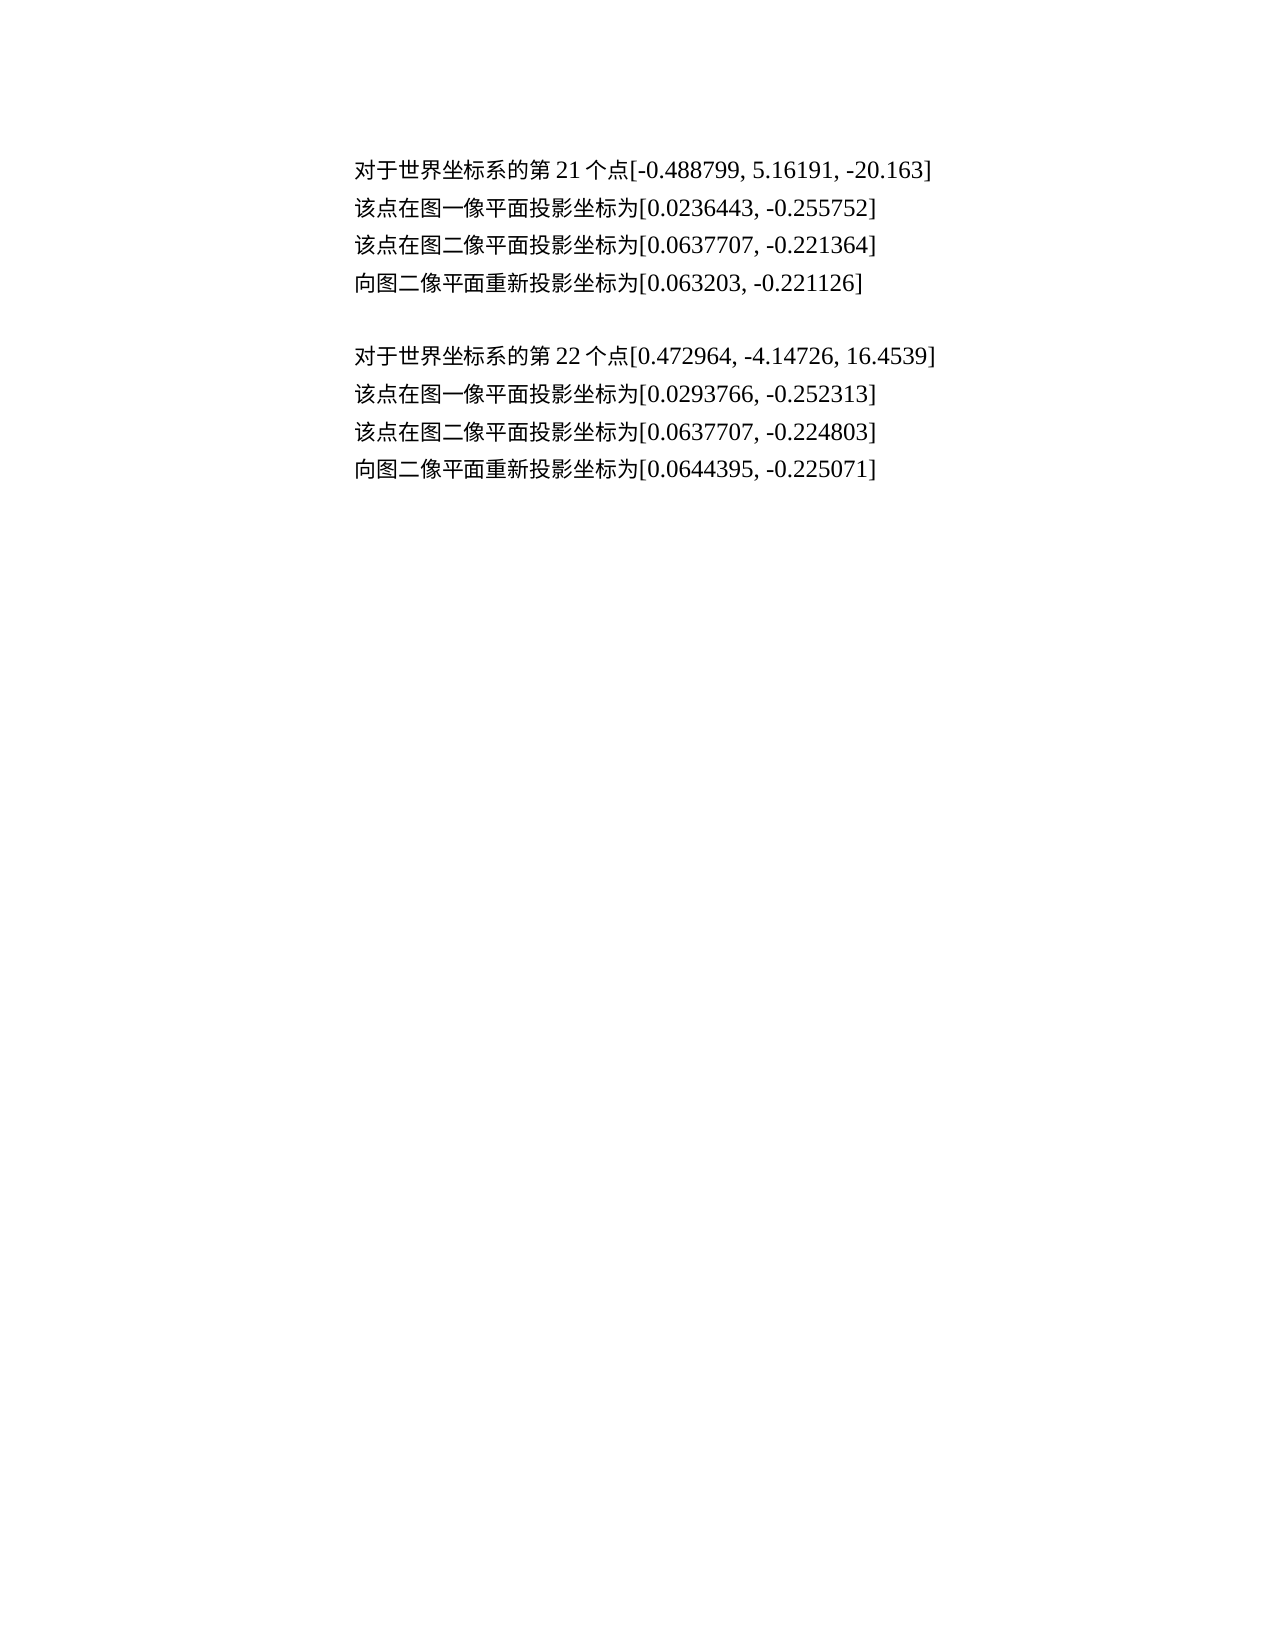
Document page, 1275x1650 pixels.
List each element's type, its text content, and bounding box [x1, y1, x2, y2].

text 对于世界坐标系的第22个点[0.472964, -4.14726, 16.4539] [354, 339, 1157, 370]
text 对于世界坐标系的第21个点[-0.488799, 5.16191, -20.163] [354, 153, 1157, 184]
text 向图二像平面重新投影坐标为[0.063203, -0.221126] [354, 266, 1157, 298]
text 该点在图二像平面投影坐标为[0.0637707, -0.221364] [354, 228, 1157, 260]
text 向图二像平面重新投影坐标为[0.0644395, -0.225071] [354, 452, 1157, 484]
text 该点在图一像平面投影坐标为[0.0236443, -0.255752] [354, 191, 1157, 222]
text 该点在图一像平面投影坐标为[0.0293766, -0.252313] [354, 377, 1157, 408]
text 该点在图二像平面投影坐标为[0.0637707, -0.224803] [354, 414, 1157, 446]
